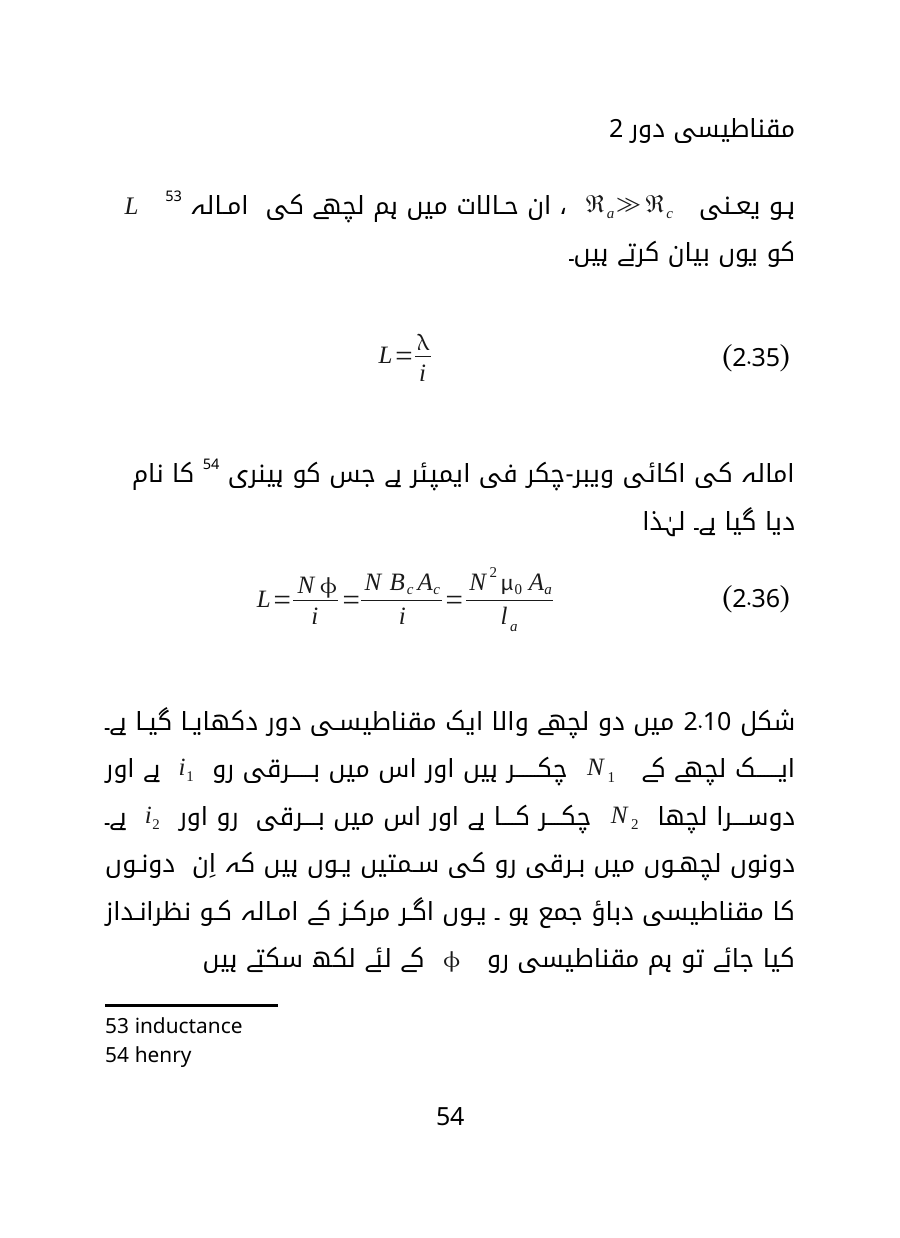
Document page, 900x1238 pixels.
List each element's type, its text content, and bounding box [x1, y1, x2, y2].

text henry [105, 1040, 795, 1068]
table_header [105, 324, 696, 404]
table_header (2.35) [696, 324, 795, 404]
text جن مقناطیسی دوروں میں نفوذ پذیری کو مستقل مقدار تصور کیا جا سکے یا جن میں خلائی درز کی مقناطیسی مزاحمت مرکز کی مقناطیسی مزاحمت سے بہت زیادہ ہو یعنی ، ان حالات میں ہم لچھے کی امالہ کو یوں بیان کرتے ہیں۔ [105, 182, 795, 277]
text inductance [105, 1012, 795, 1040]
text امالہ کی اکائی ویبر-چکر فی ایمپئر ہے جس کو ہینری کا نام دیا گیا ہے۔ لہٰذا [105, 451, 795, 545]
text شکل 2.10 میں دو لچھے والا ایک مقناطیسی دور دکھایا گیا ہے۔ ایک لچھے کے چکر ہیں اور اس میں برقی روہے اور دوسرا لچھاچکر کا ہے اور اس میں برقی رو اورہے۔ دونوں لچھوں میں برقی رو کی سمتیں یوں ہیں کہ اِن دونوں کا مقناطیسی دباؤ جمع ہو ۔ یوں اگر مرکز کے امالہ کو نظرانداز کیا جائے تو ہم مقناطیسی رو کے لئے لکھ سکتے ہیں [105, 698, 795, 983]
table_header [105, 558, 695, 652]
table_header (2.36) [695, 558, 795, 652]
